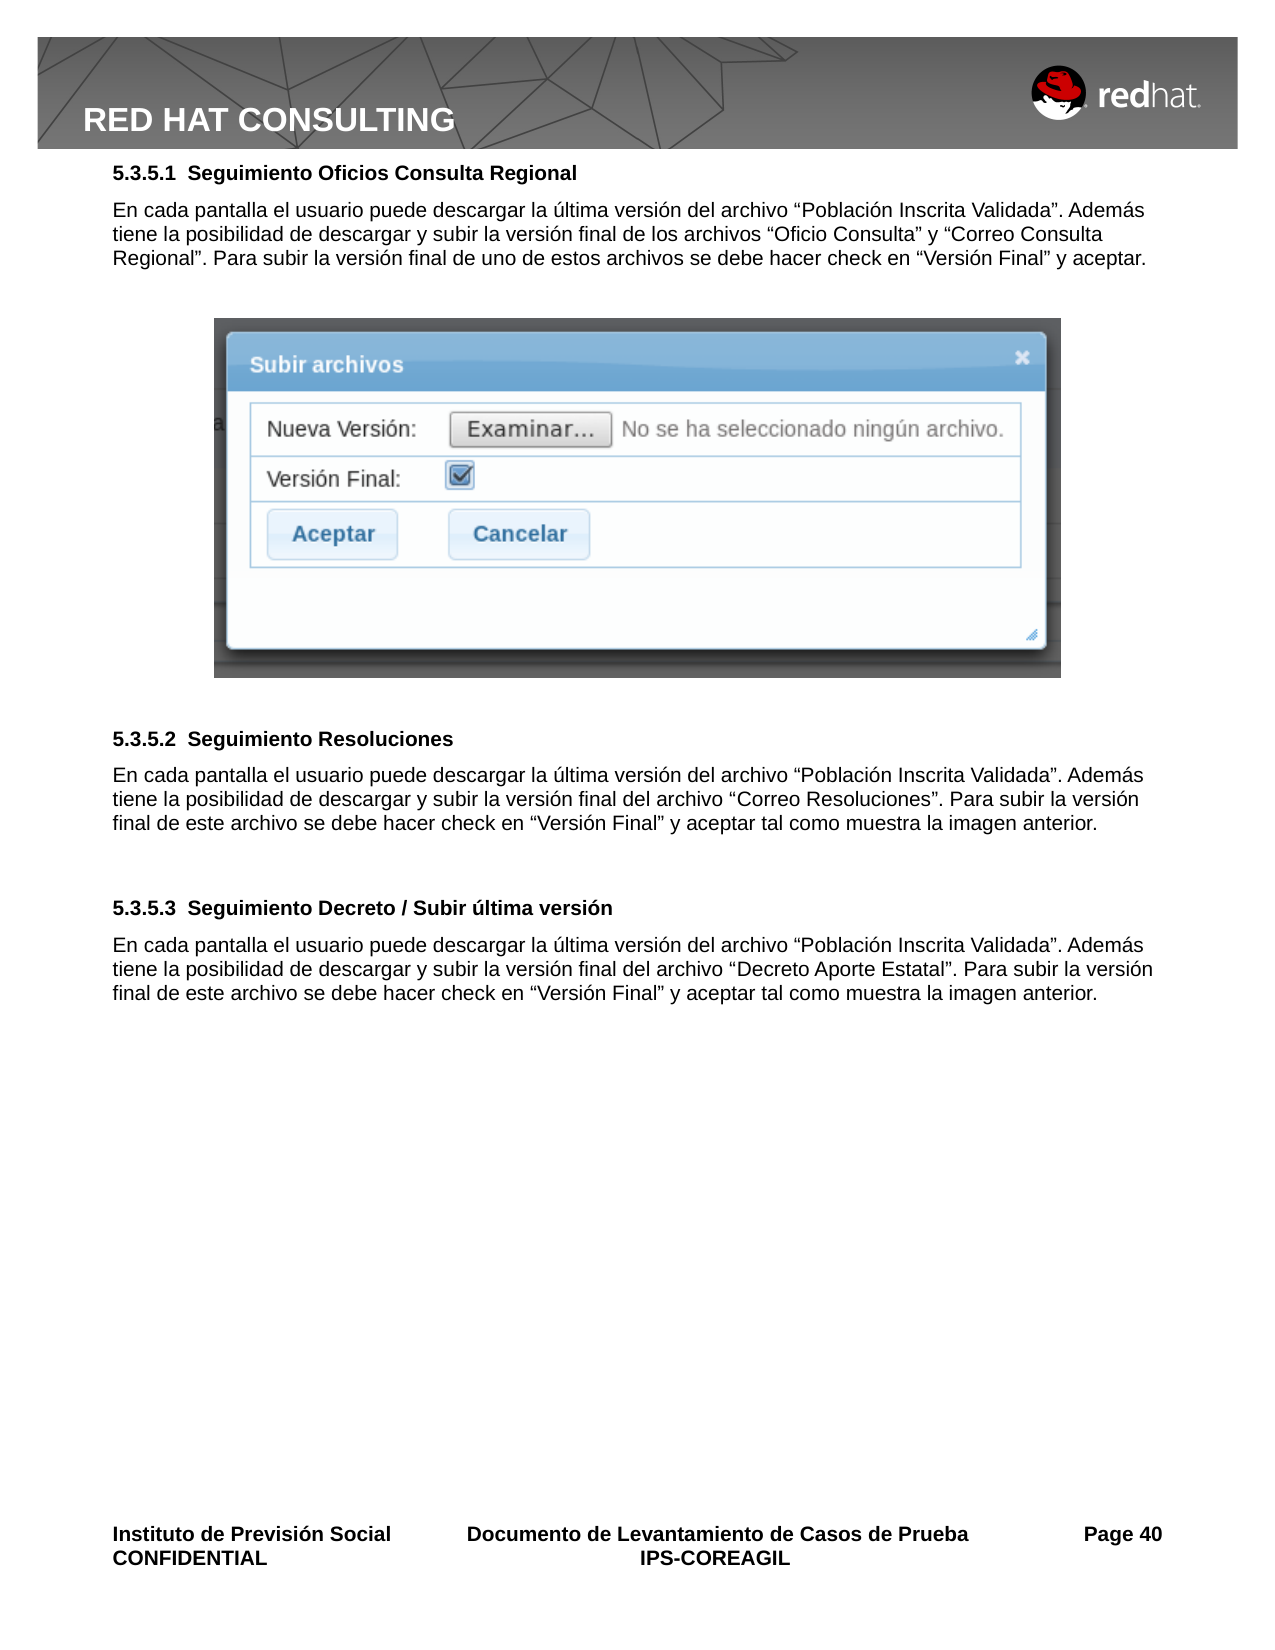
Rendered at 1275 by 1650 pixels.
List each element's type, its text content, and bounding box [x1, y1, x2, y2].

subtitle Seguimiento Oficios Consulta Regional [112, 161, 1162, 185]
picture [214, 318, 1061, 678]
text En cada pantalla el usuario puede descargar la última versión del archivo “Población Inscrita Validada”. Además tiene la posibilidad de descargar y subir la versión final del archivo “Correo Resoluciones”. Para subir la versión final de este archivo se debe hacer check en “Versión Final” y aceptar tal como muestra la imagen anterior. [112, 763, 1162, 835]
text En cada pantalla el usuario puede descargar la última versión del archivo “Población Inscrita Validada”. Además tiene la posibilidad de descargar y subir la versión final de los archivos “Oficio Consulta” y “Correo Consulta Regional”. Para subir la versión final de uno de estos archivos se debe hacer check en “Versión Final” y aceptar. [112, 197, 1162, 269]
picture [37, 37, 1238, 149]
subtitle Seguimiento Decreto / Subir última versión [112, 896, 1162, 920]
text En cada pantalla el usuario puede descargar la última versión del archivo “Población Inscrita Validada”. Además tiene la posibilidad de descargar y subir la versión final del archivo “Decreto Aporte Estatal”. Para subir la versión final de este archivo se debe hacer check en “Versión Final” y aceptar tal como muestra la imagen anterior. [112, 933, 1162, 1004]
subtitle Seguimiento Resoluciones [112, 726, 1162, 750]
